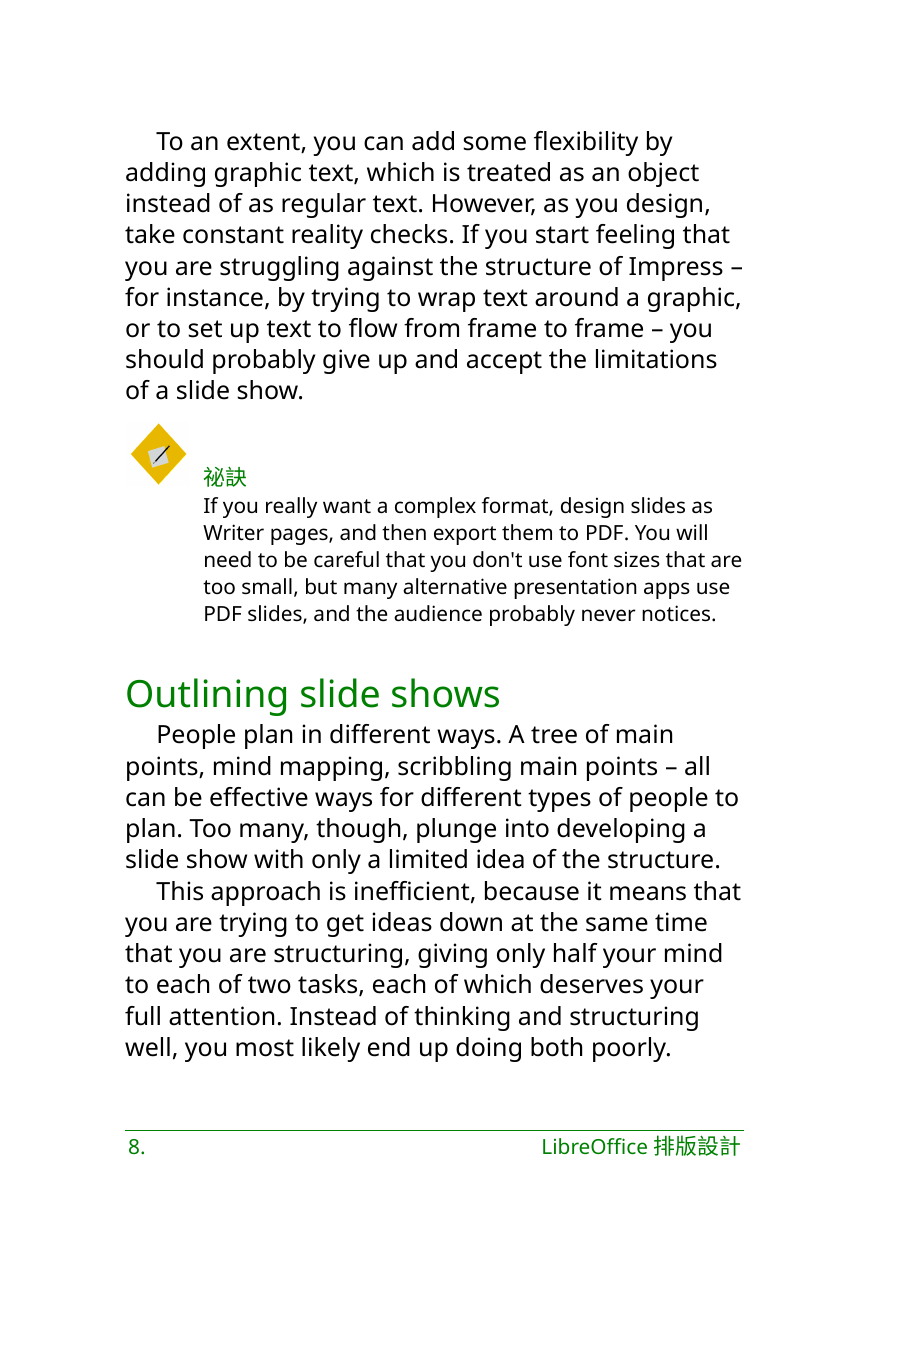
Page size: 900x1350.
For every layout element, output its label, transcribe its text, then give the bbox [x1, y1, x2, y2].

text People plan in different ways. A tree of main points, mind mapping, scribbling main points – all can be effective ways for different types of people to plan. Too many, though, plunge into developing a slide show with only a limited idea of the structure. [125, 719, 744, 875]
text This approach is inefficient, because it means that you are trying to get ideas down at the same time that you are structuring, giving only half your mind to each of two tasks, each of which deserves your full attention. Instead of thinking and structuring well, you most likely end up doing both poorly. [125, 875, 744, 1062]
list 祕訣 [125, 422, 744, 492]
text If you really want a complex format, design slides as Writer pages, and then export them to PDF. You will need to be careful that you don't use font sizes that are too small, but many alternative presentation apps use PDF slides, and the audience probably never notices. [203, 492, 744, 627]
text To an extent, you can add some flexibility by adding graphic text, which is treated as an object instead of as regular text. However, as you design, take constant reality checks. If you start feeling that you are struggling against the structure of Impress – for instance, by trying to wrap text around a graphic, or to set up text to flow from frame to frame – you should probably give up and accept the limitations of a slide show. [125, 125, 744, 406]
picture [126, 422, 189, 486]
subtitle Outlining slide shows [125, 668, 744, 719]
